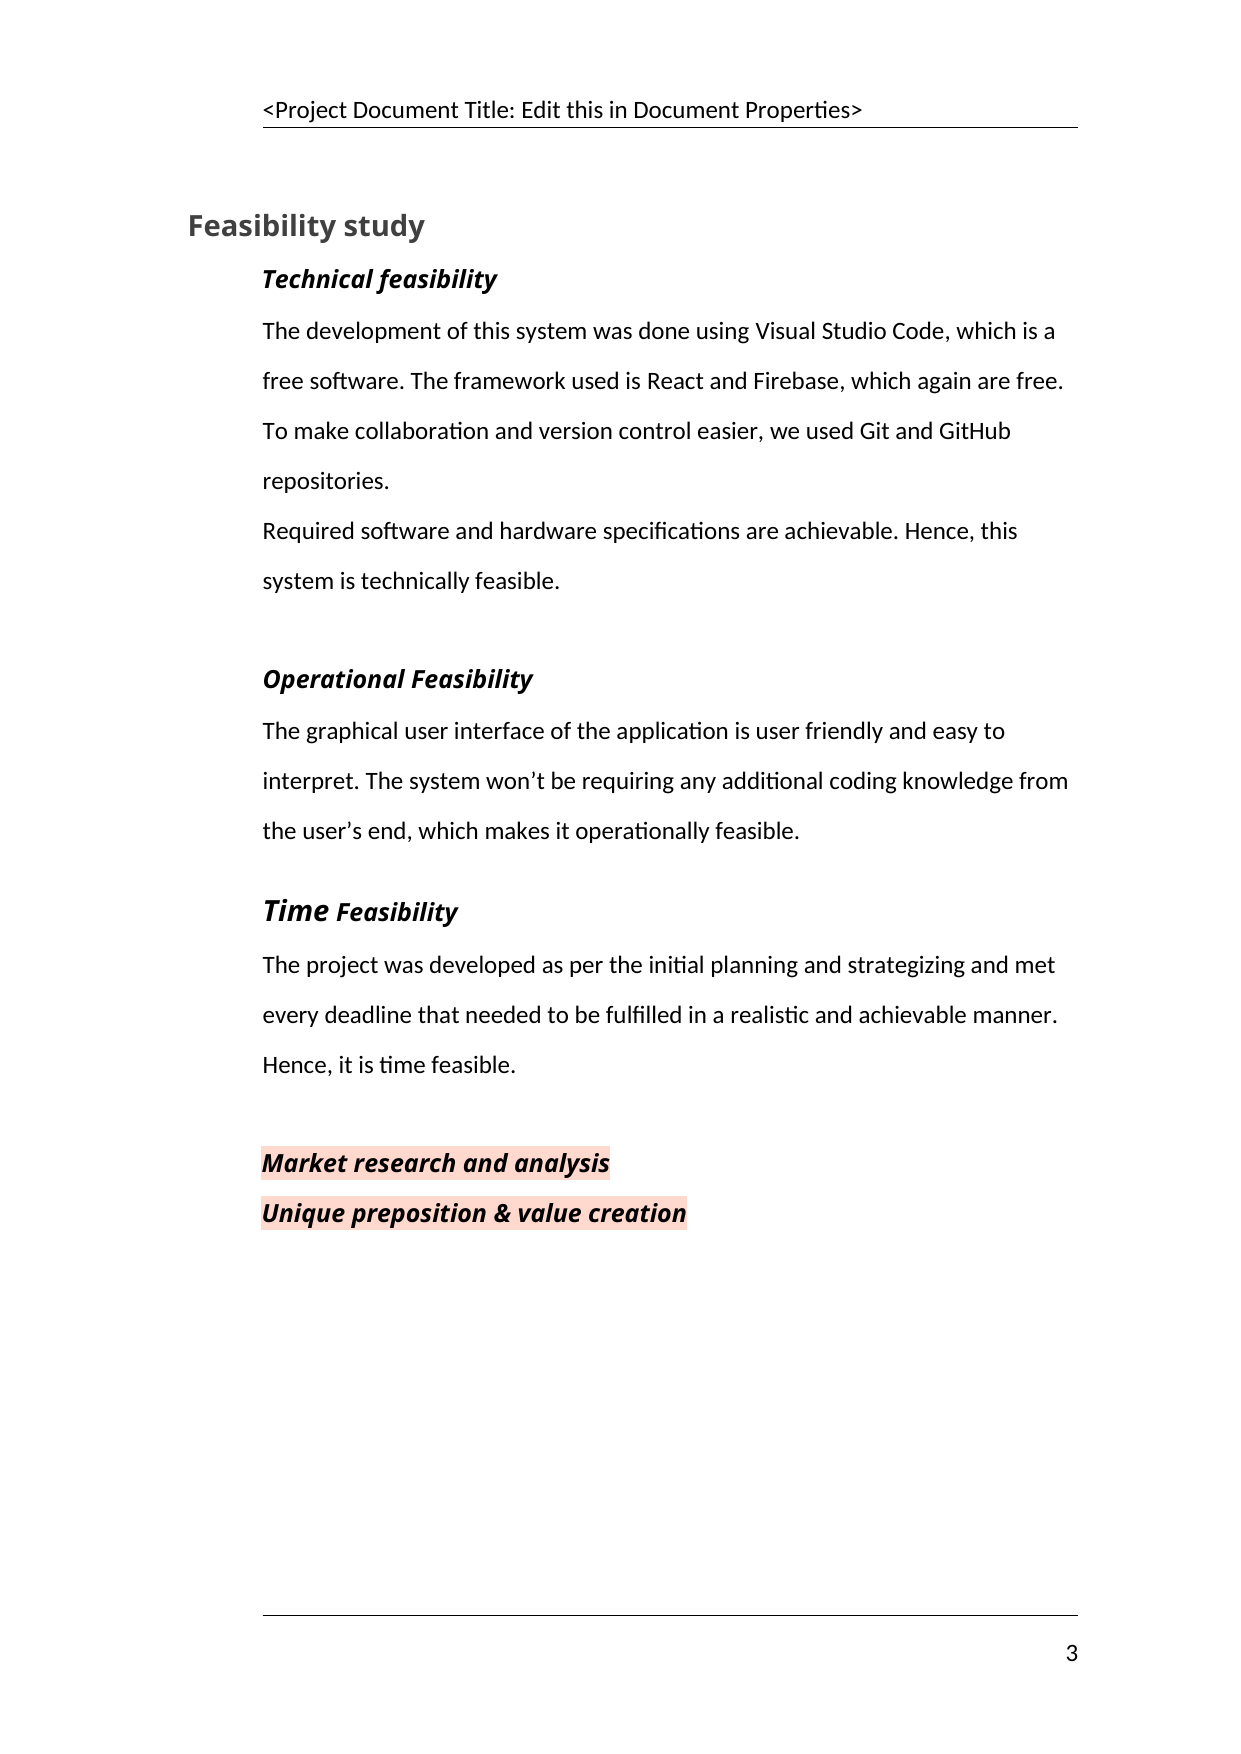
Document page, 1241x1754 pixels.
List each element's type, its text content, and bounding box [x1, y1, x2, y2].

text The graphical user interface of the application is user friendly and easy to interpret. The system won’t be requiring any additional coding knowledge from the user’s end, which makes it operationally feasible. [262, 695, 1078, 845]
text The development of this system was done using Visual Studio Code, which is a free software. The framework used is React and Firebase, which again are free. [262, 295, 1078, 395]
text The project was developed as per the initial planning and strategizing and met every deadline that needed to be fulfilled in a realistic and achievable manner. [262, 930, 1078, 1030]
subtitle Feasibility study [187, 195, 1078, 245]
subtitle Technical feasibility [261, 245, 1078, 295]
subtitle Operational Feasibility [261, 645, 1078, 695]
subtitle Market research and analysis [261, 1130, 1078, 1180]
subtitle Time Feasibility [261, 880, 1078, 930]
subtitle Unique preposition & value creation [261, 1180, 1078, 1230]
text Hence, it is time feasible. [262, 1030, 1078, 1080]
text To make collaboration and version control easier, we used Git and GitHub repositories. [262, 395, 1078, 495]
text Required software and hardware specifications are achievable. Hence, this system is technically feasible. [262, 495, 1078, 645]
